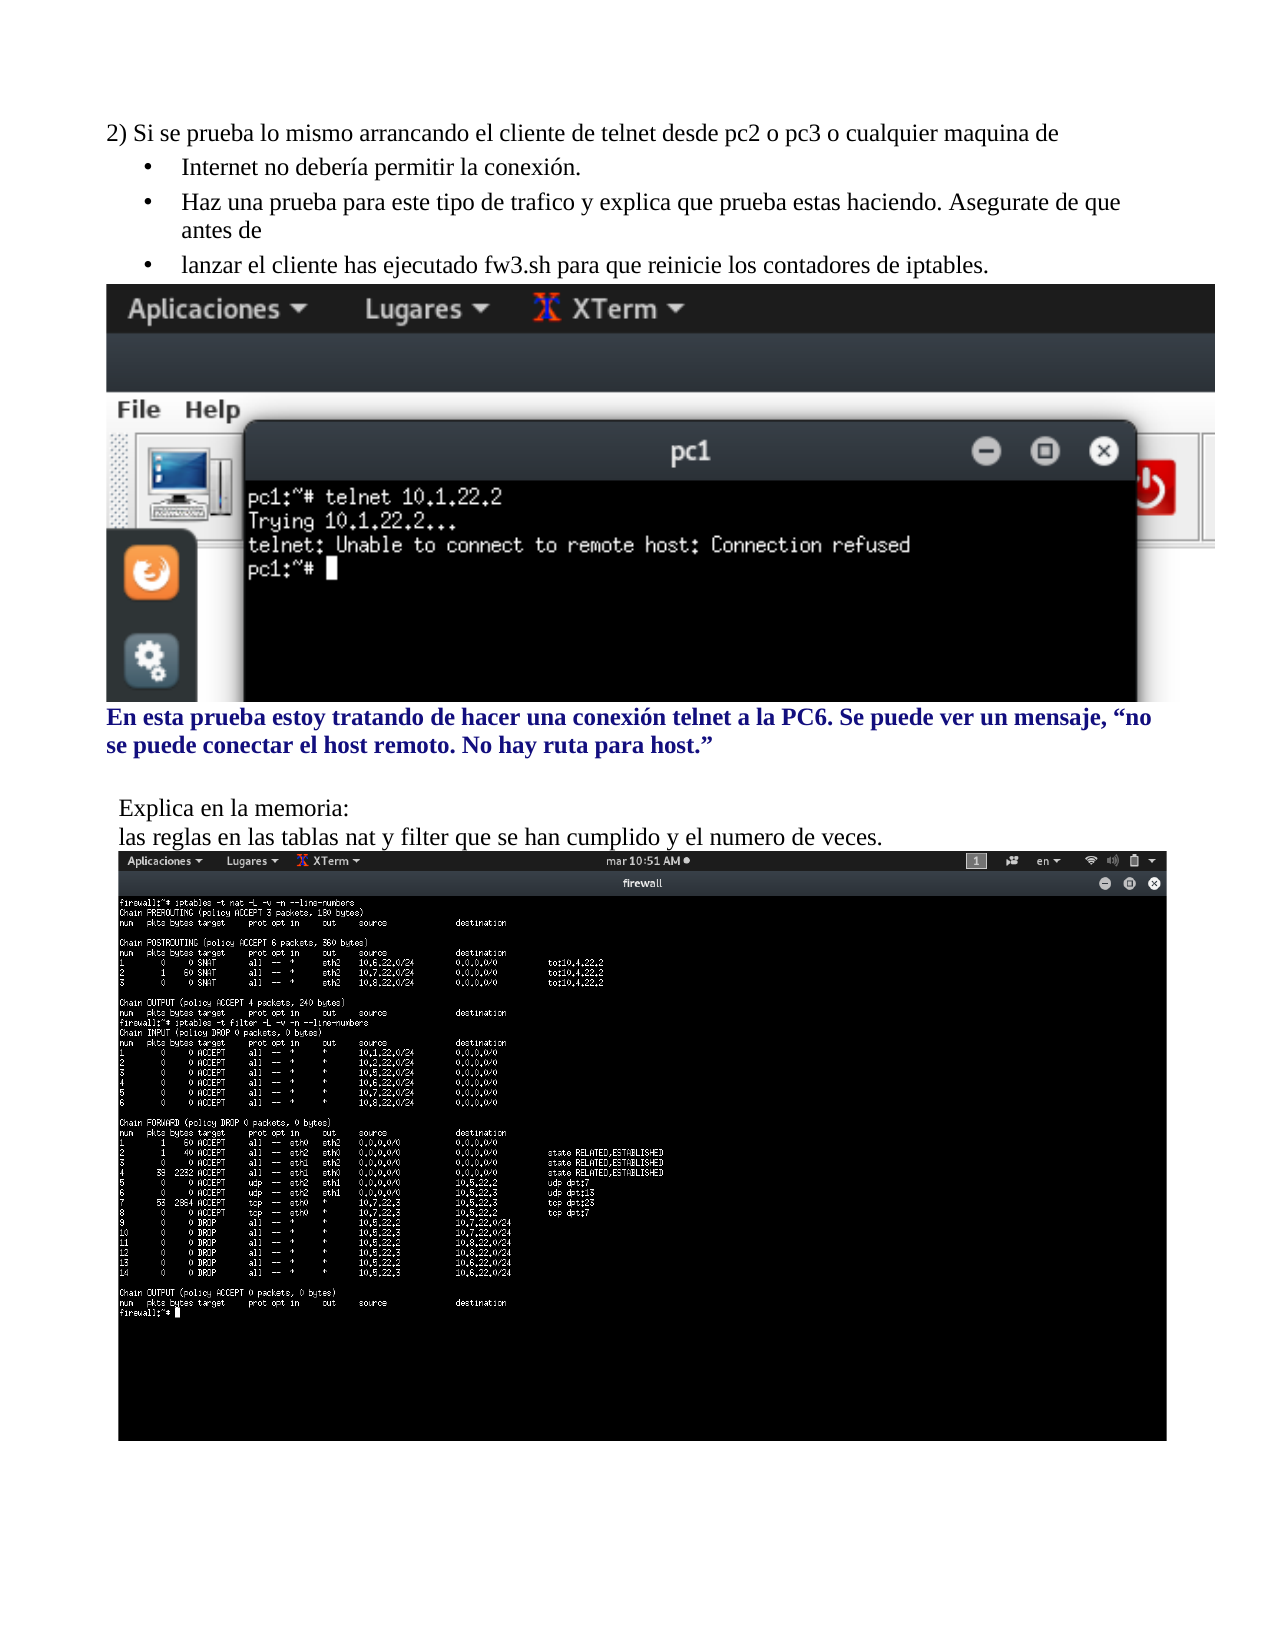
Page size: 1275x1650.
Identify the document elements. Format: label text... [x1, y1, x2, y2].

list En esta prueba estoy tratando de hacer una conexión telnet a la PC6. Se puede ver un mensaje, “no se puede conectar el host remoto. No hay ruta para host.” [106, 284, 1167, 759]
list Haz una prueba para este tipo de trafico y explica que prueba estas haciendo. Asegurate de que antes de [144, 187, 1167, 244]
text Explica en la memoria: [118, 793, 1167, 822]
list Internet no debería permitir la conexión. [144, 152, 1167, 181]
picture [118, 851, 1167, 1441]
list lanzar el cliente has ejecutado fw3.sh para que reinicie los contadores de iptables. [144, 250, 1167, 279]
list 2) Si se prueba lo mismo arrancando el cliente de telnet desde pc2 o pc3 o cualquier maquina de [106, 118, 1167, 147]
text las reglas en las tablas nat y filter que se han cumplido y el numero de veces. [118, 822, 1167, 851]
